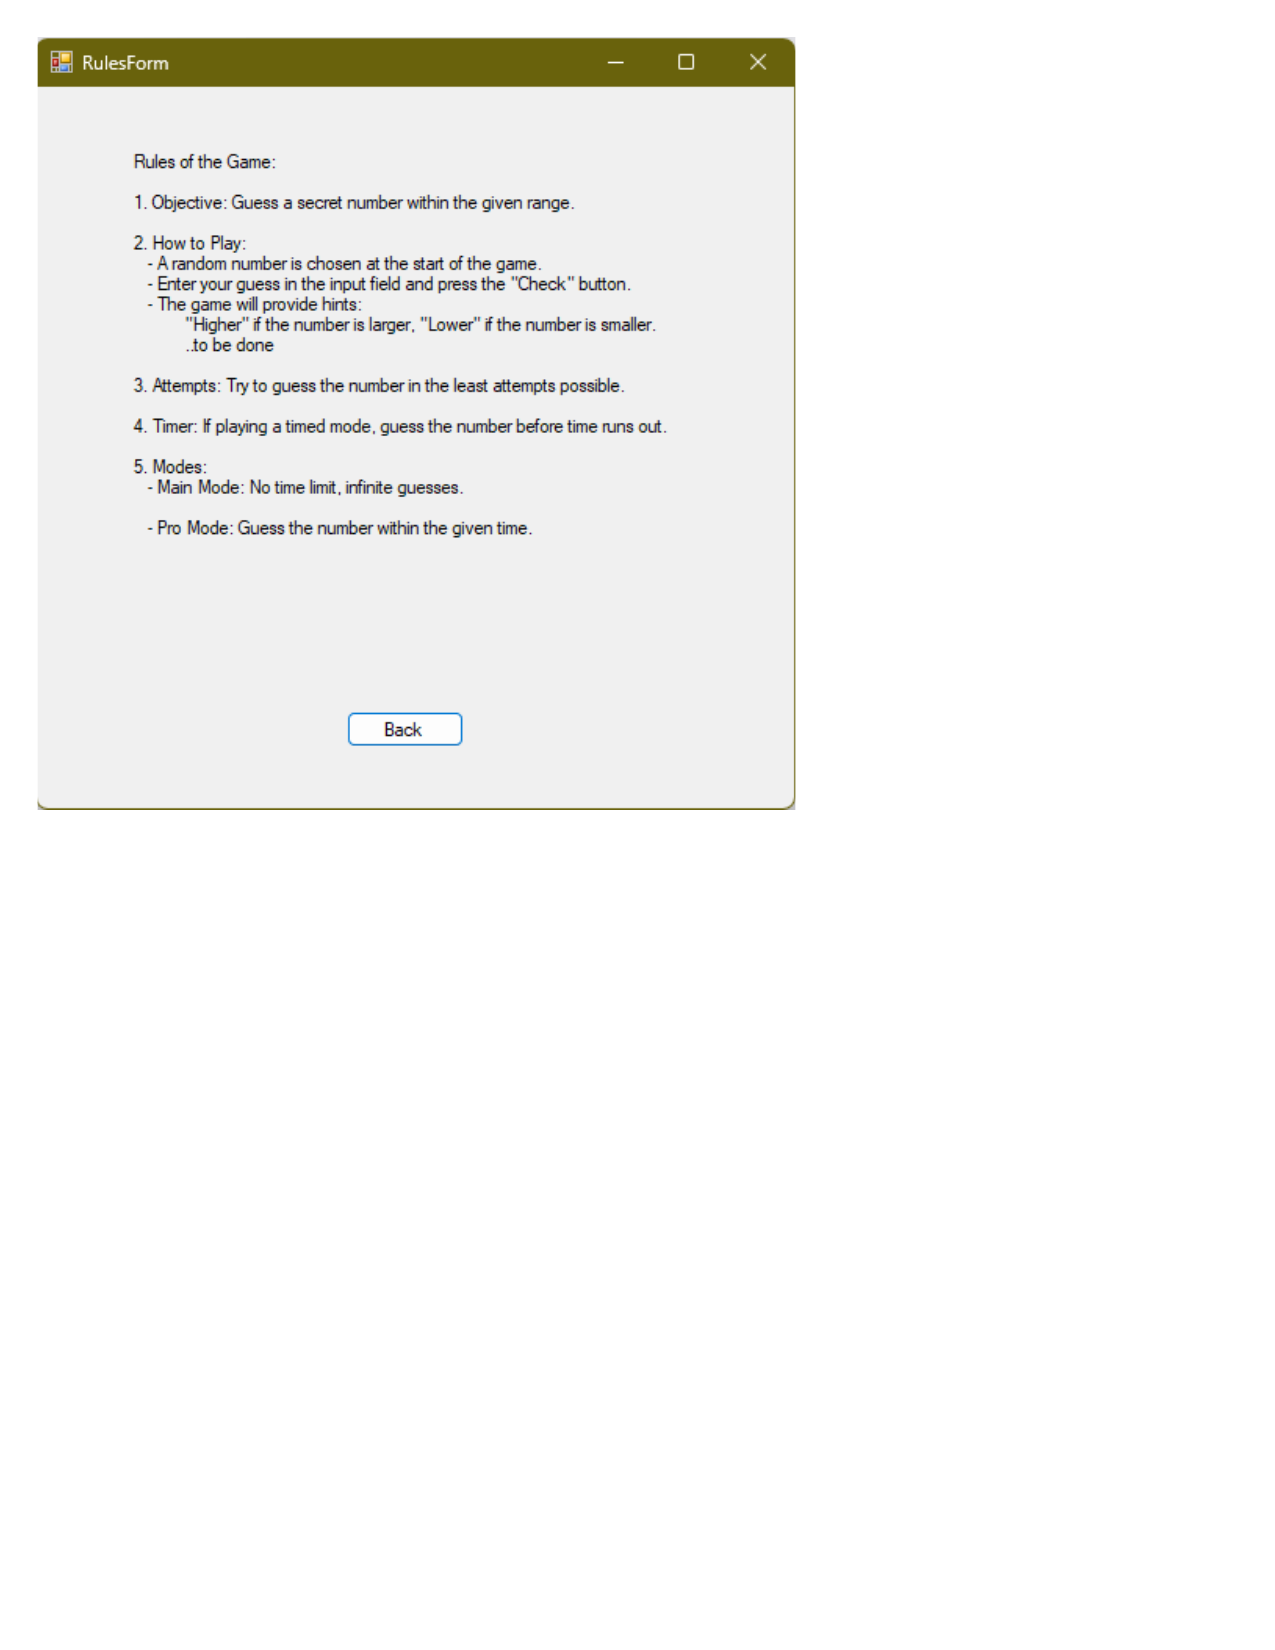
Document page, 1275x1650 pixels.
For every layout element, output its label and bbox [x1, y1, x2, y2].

picture [37, 37, 796, 810]
